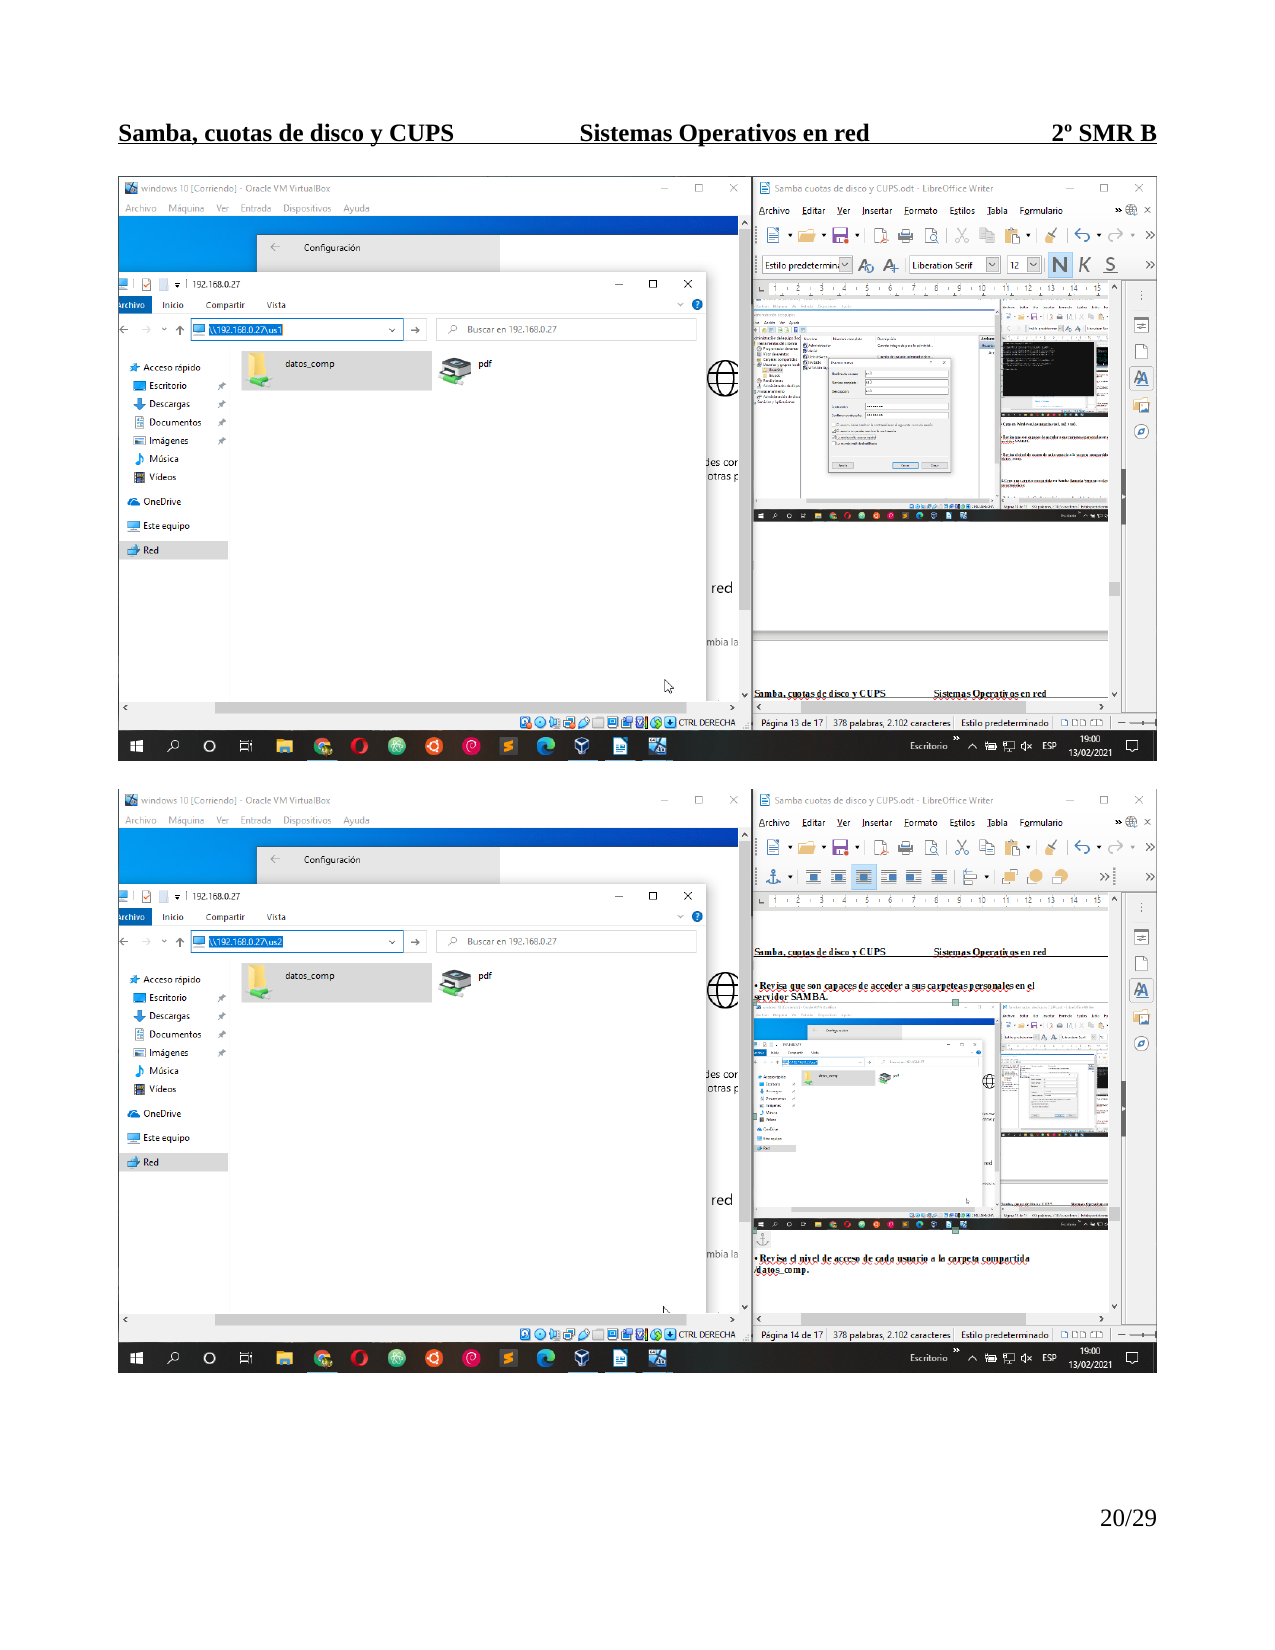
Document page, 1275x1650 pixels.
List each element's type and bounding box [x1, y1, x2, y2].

picture [118, 176, 1157, 761]
picture [118, 789, 1157, 1373]
